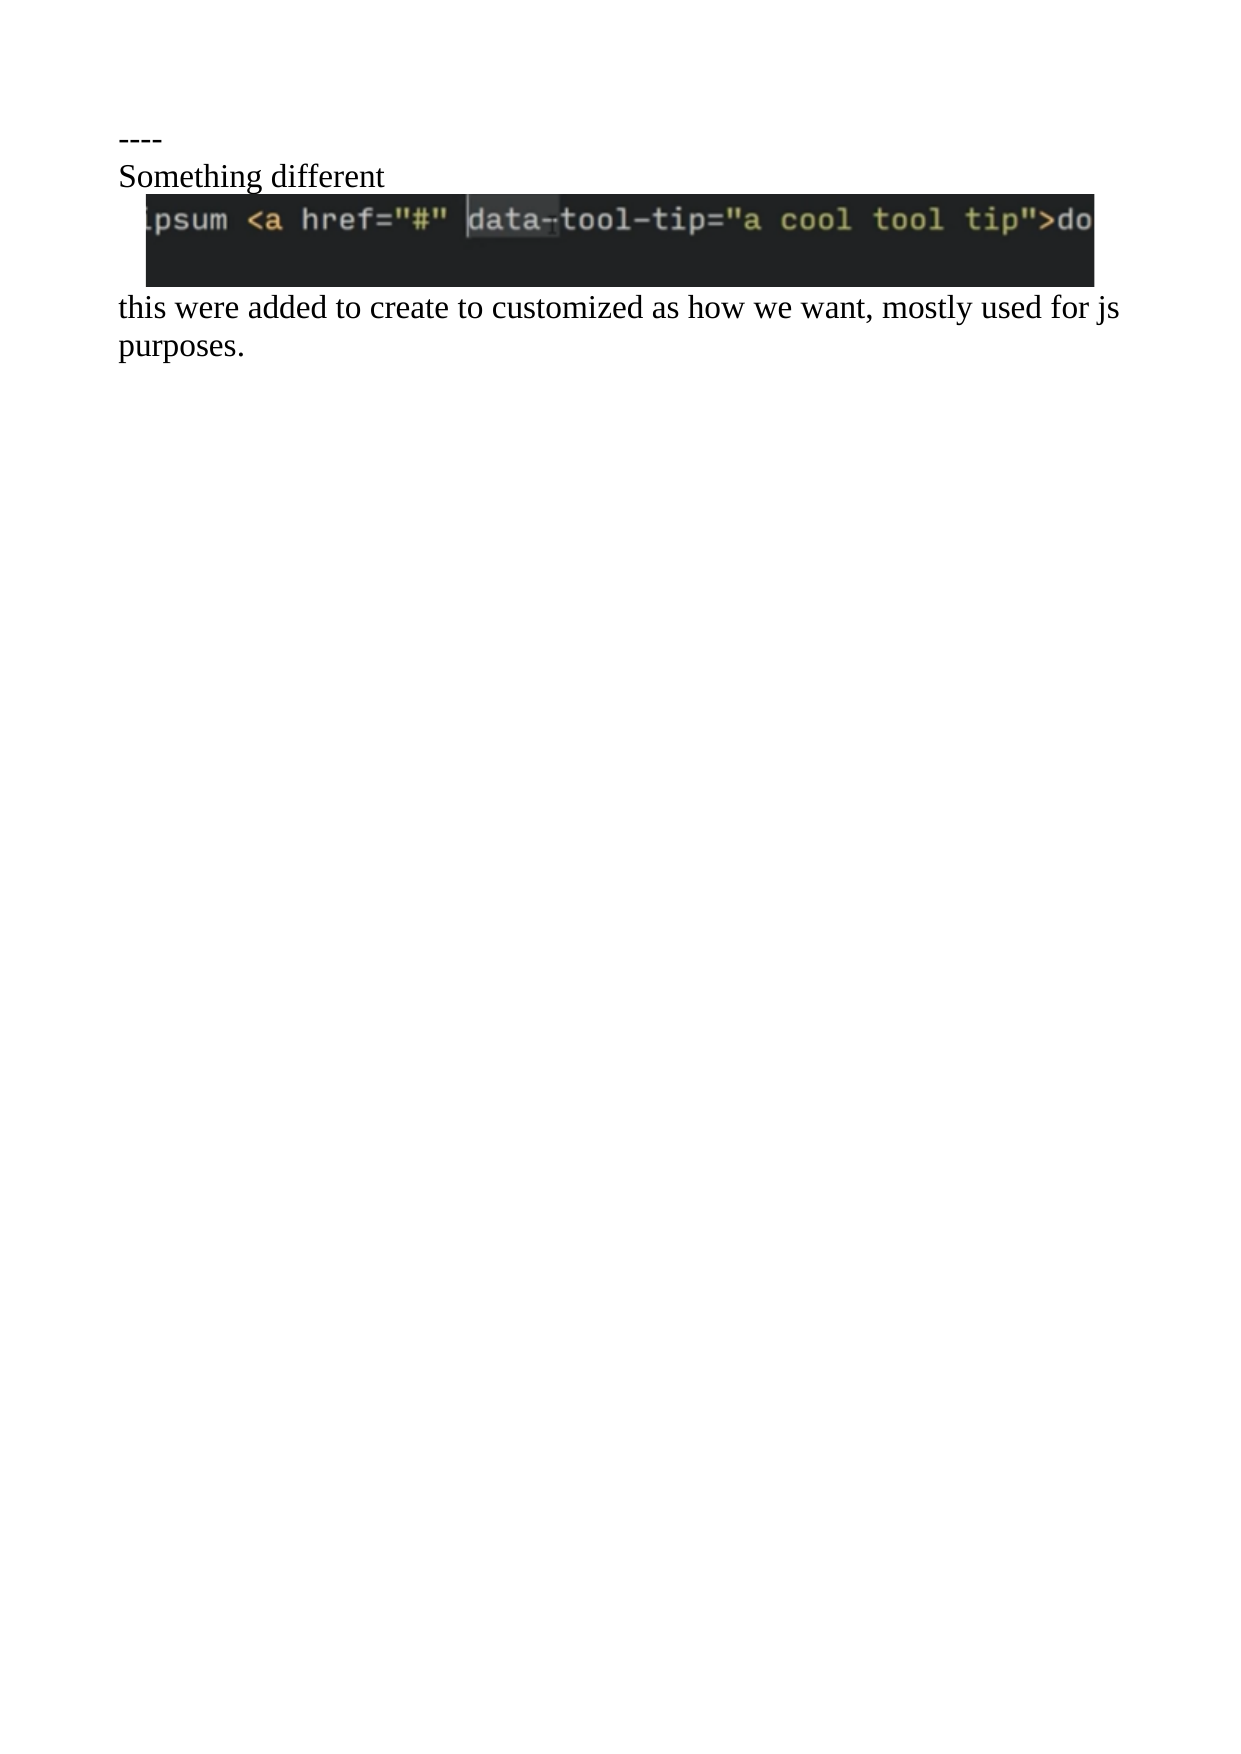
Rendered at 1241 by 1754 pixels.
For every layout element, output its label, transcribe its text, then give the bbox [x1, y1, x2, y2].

text this were added to create to customized as how we want, mostly used for js purposes. [118, 195, 1122, 364]
text ---- [118, 118, 1122, 156]
picture [145, 194, 1095, 287]
text Something different [118, 156, 1122, 195]
